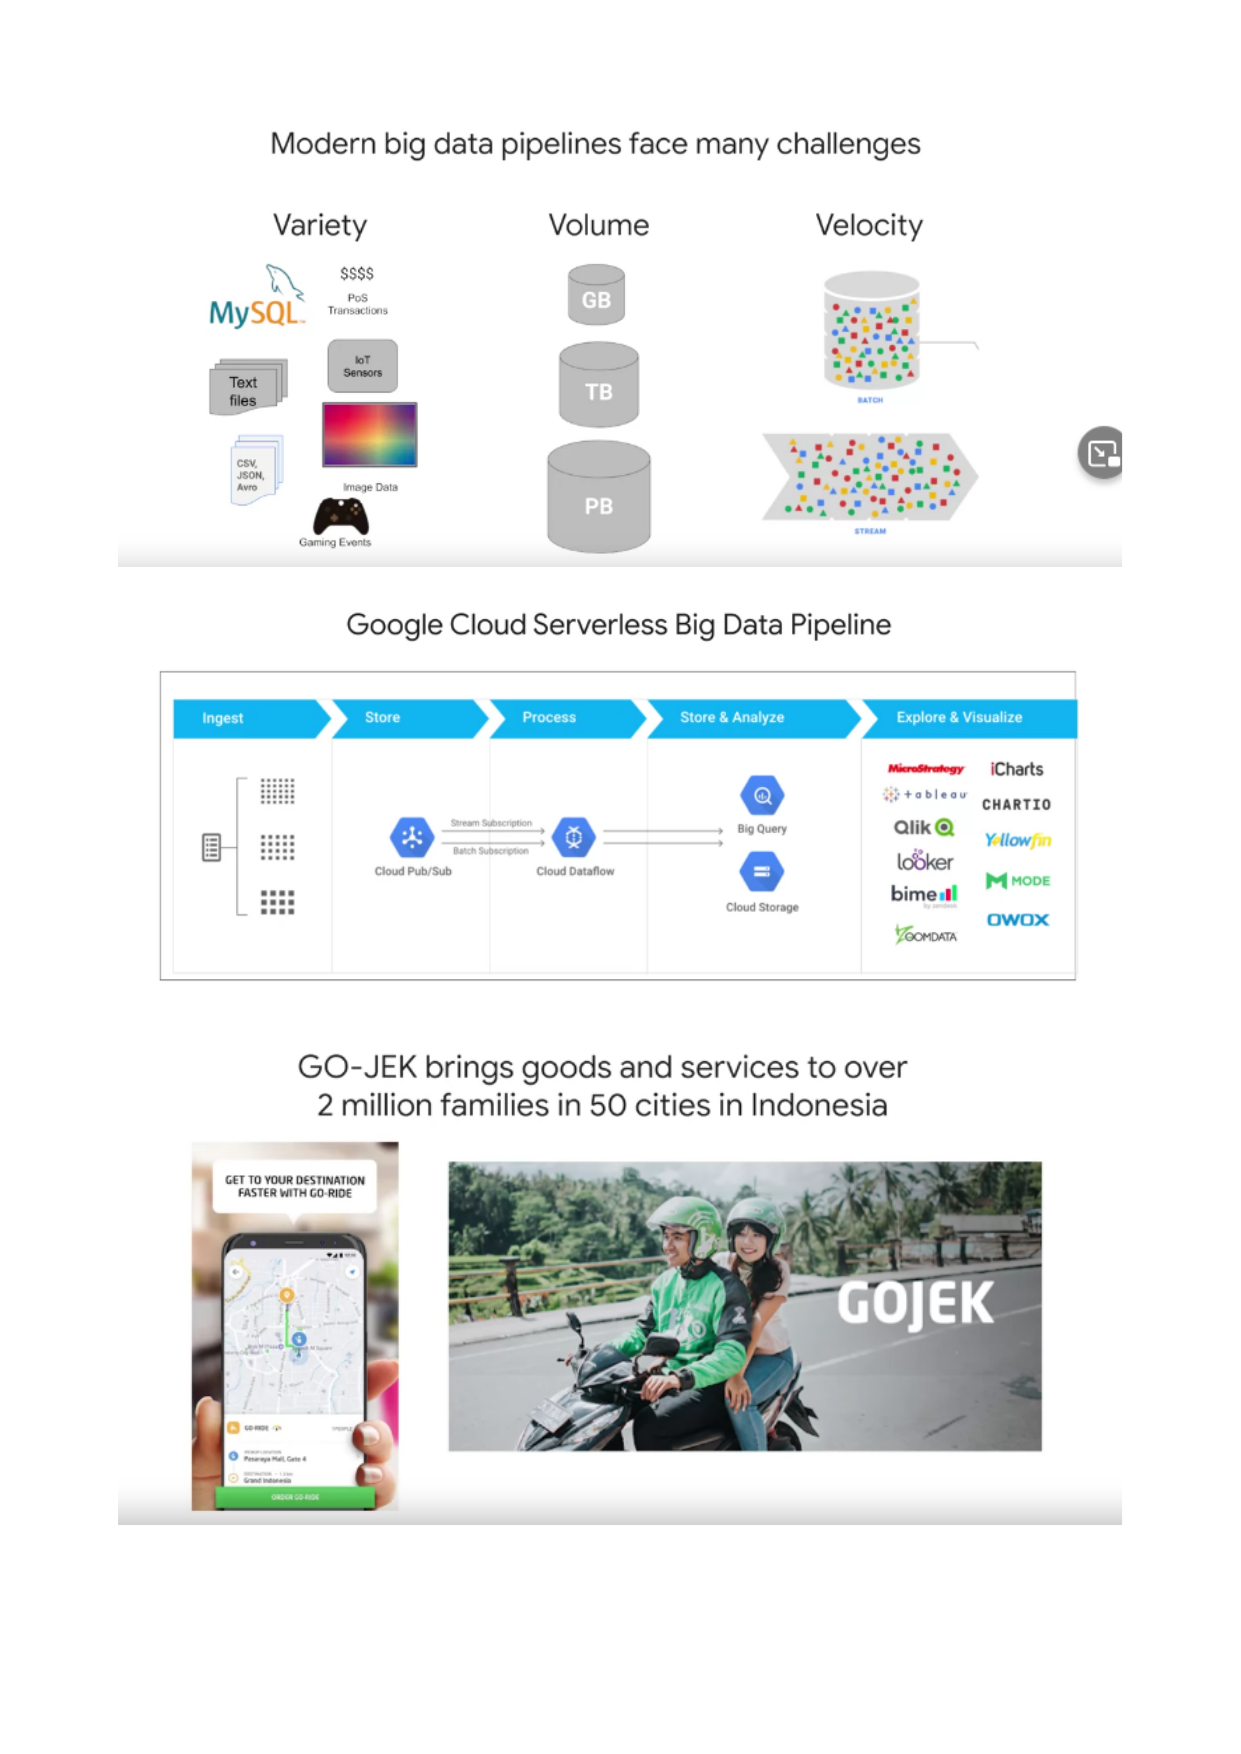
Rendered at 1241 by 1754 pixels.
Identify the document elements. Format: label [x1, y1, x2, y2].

picture [118, 1029, 1123, 1525]
picture [118, 595, 1123, 1001]
picture [118, 118, 1123, 567]
